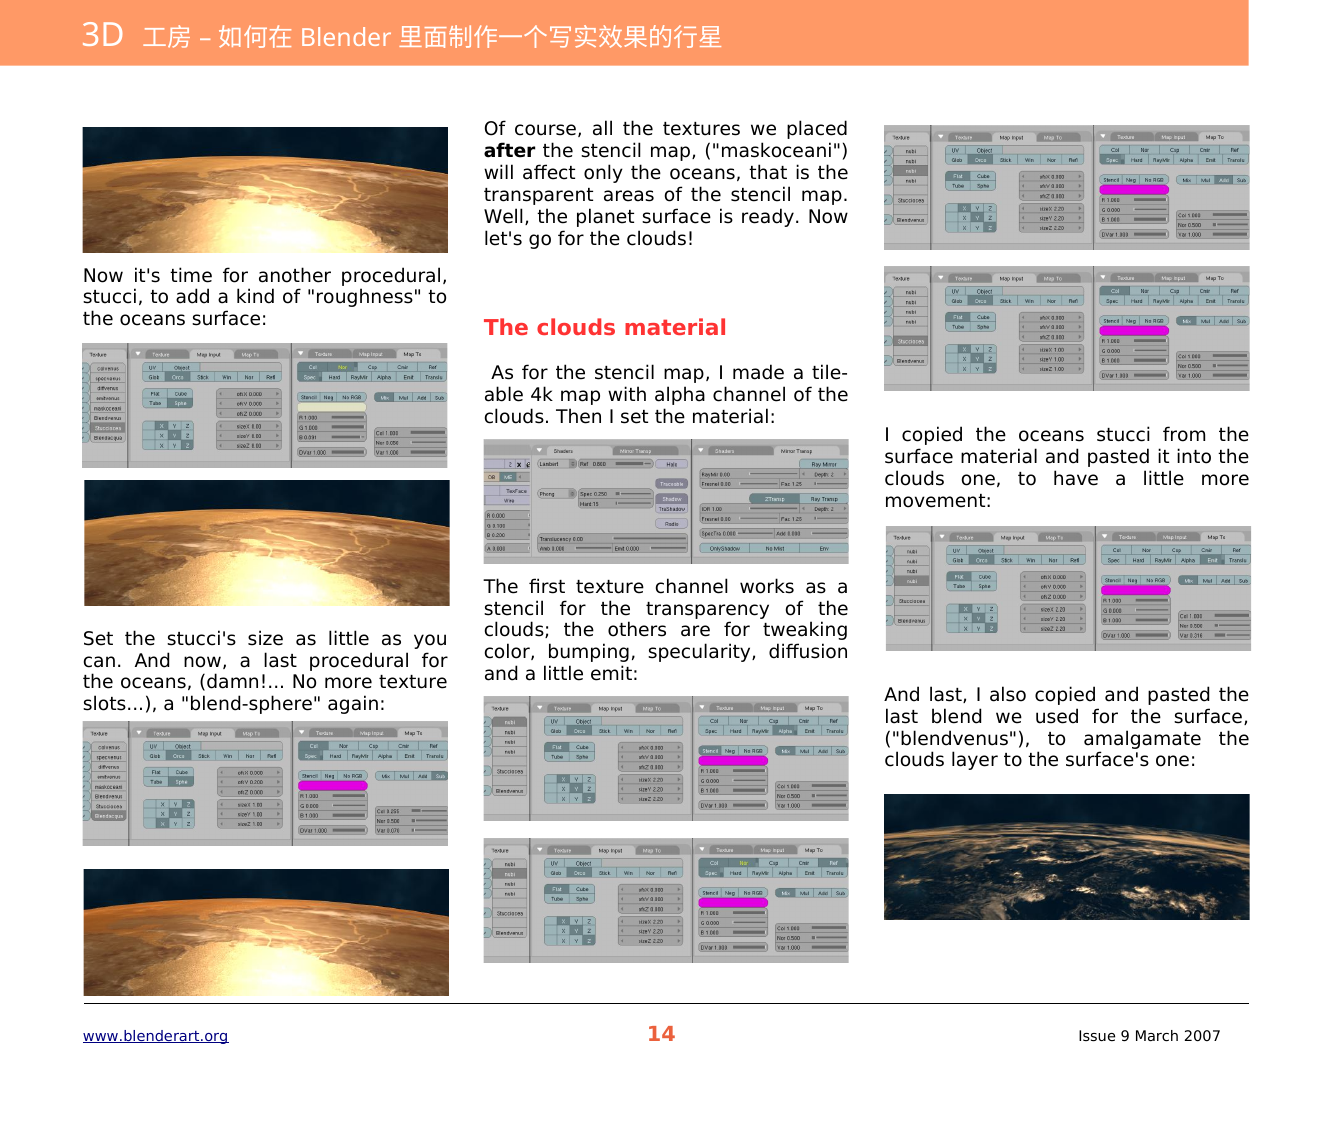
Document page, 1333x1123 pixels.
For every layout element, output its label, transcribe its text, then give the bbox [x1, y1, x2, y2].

text The first texture channel works as a stencil for the transparency of the clouds; the others are for tweaking color, bumping, specularity, diffusion and a little emit: [483, 564, 849, 685]
text [483, 428, 849, 439]
picture [82, 127, 448, 253]
text Of course, all the textures we placed after the stencil map, ("maskoceani") will affect only the oceans, that is the transparent areas of the stencil map. Well, the planet surface is ready. Now let's go for the clouds! [483, 118, 849, 249]
picture [884, 125, 1250, 250]
text [83, 118, 448, 127]
picture [483, 838, 849, 963]
picture [483, 439, 849, 564]
text Now it's time for another procedural, stucci, to add a kind of "roughness" to the oceans surface: [83, 253, 448, 330]
picture [884, 266, 1250, 391]
picture [884, 794, 1250, 920]
picture [82, 343, 448, 468]
text Set the stucci's size as little as you can. And now, a last procedural for the oceans, (damn!... No more texture slots...), a "blend-sphere" again: [83, 628, 448, 715]
picture [83, 869, 449, 996]
picture [483, 696, 849, 821]
text I copied the oceans stucci from the surface material and pasted it into the clouds one, to have a little more movement: [884, 424, 1249, 512]
text As for the stencil map, I made a tile-able 4k map with alpha channel of the clouds. Then I set the material: [483, 362, 849, 428]
picture [82, 721, 448, 846]
picture [885, 526, 1252, 651]
text And last, I also copied and pasted the last blend we used for the surface, ("blendvenus"), to amalgamate the clouds layer to the surface's one: [884, 684, 1249, 771]
picture [84, 480, 450, 606]
text The clouds material [483, 249, 849, 341]
